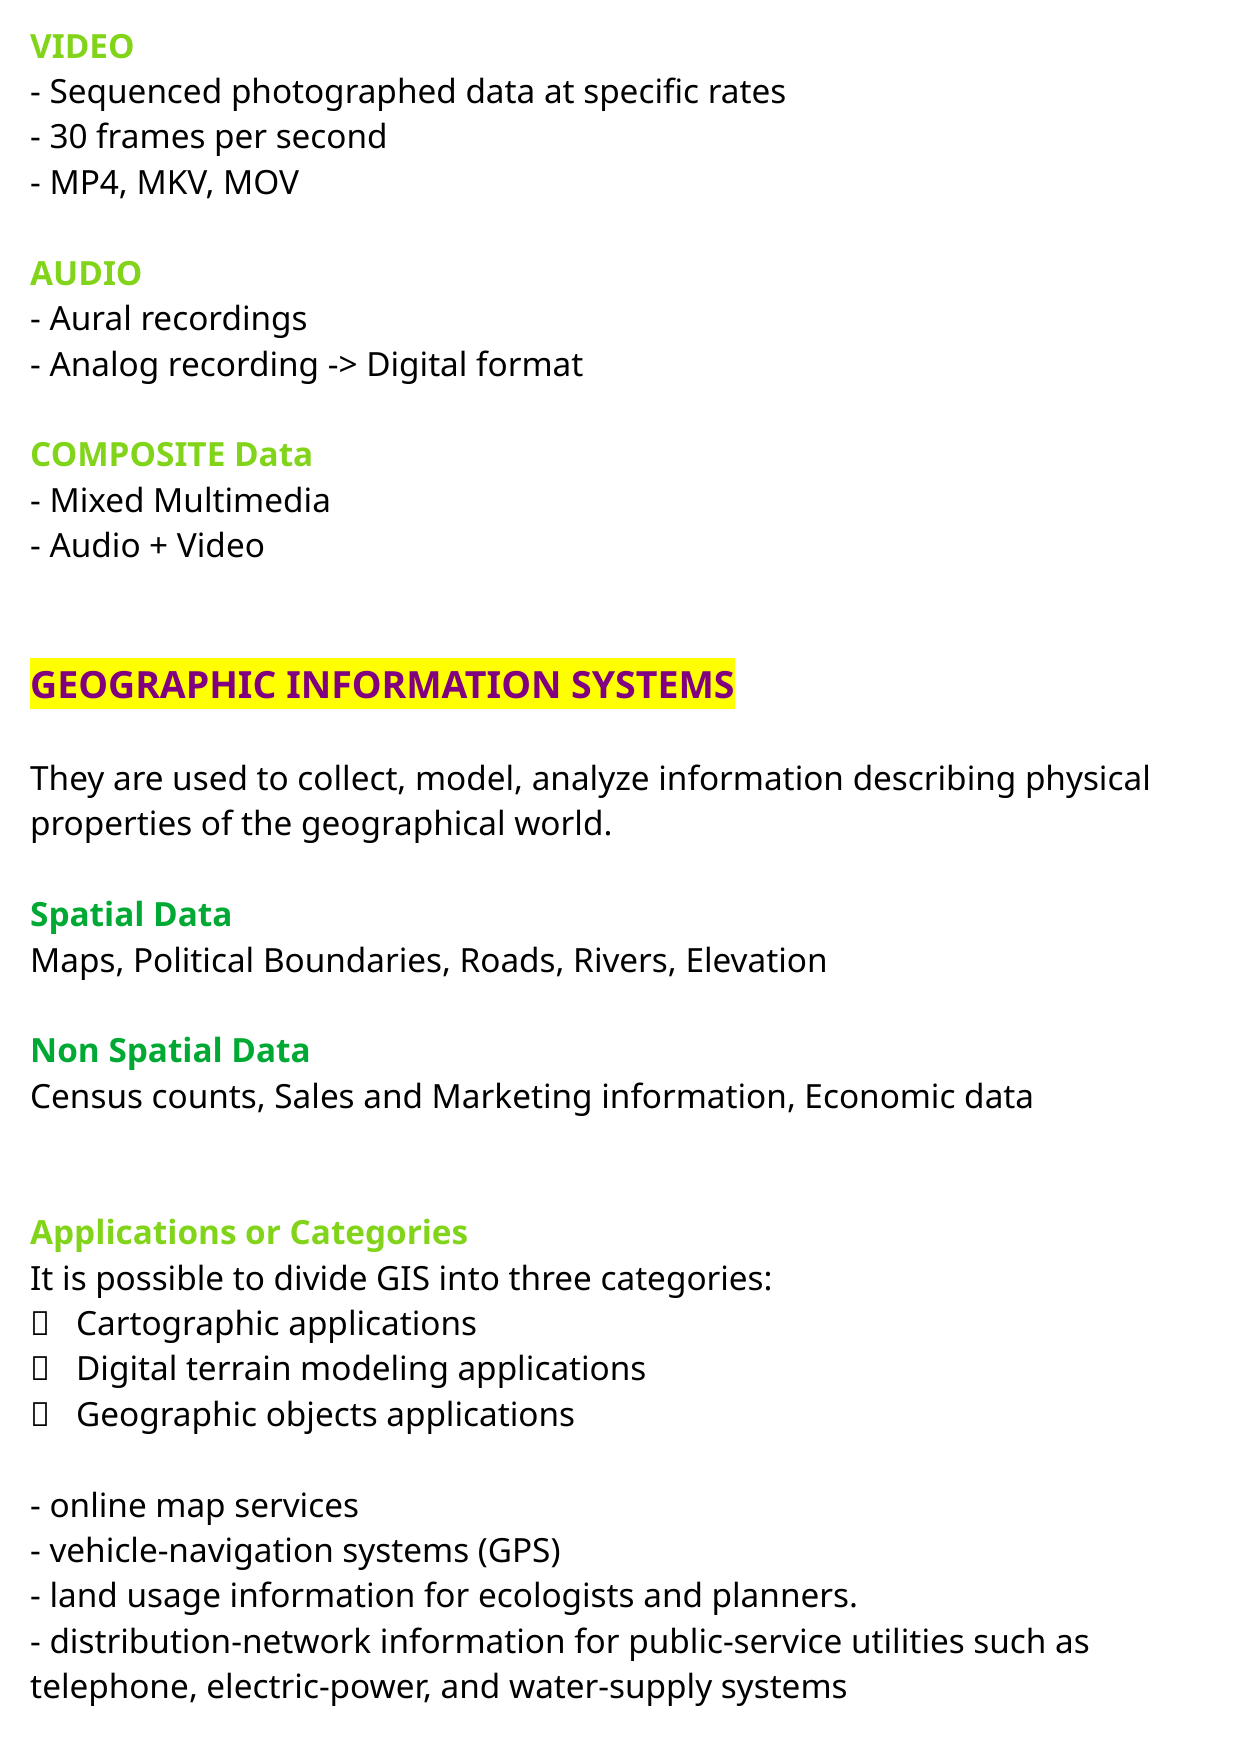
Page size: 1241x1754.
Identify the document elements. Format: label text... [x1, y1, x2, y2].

subtitle - Mixed Multimedia [30, 477, 1211, 522]
subtitle Census counts, Sales and Marketing information, Economic data [30, 1073, 1211, 1118]
subtitle VIDEO [30, 22, 1211, 68]
subtitle - land usage information for ecologists and planners. [30, 1572, 1211, 1618]
subtitle - online map services [30, 1481, 1211, 1527]
subtitle It is possible to divide GIS into three categories: [30, 1254, 1211, 1300]
subtitle Maps, Political Boundaries, Roads, Rivers, Elevation [30, 936, 1211, 982]
subtitle - vehicle-navigation systems (GPS) [30, 1527, 1211, 1572]
subtitle  Digital terrain modeling applications [30, 1345, 1211, 1391]
subtitle - Analog recording -> Digital format [30, 340, 1211, 386]
subtitle Applications or Categories [30, 1209, 1211, 1254]
subtitle Spatial Data [30, 891, 1211, 936]
subtitle COMPOSITE Data [30, 431, 1211, 477]
subtitle GEOGRAPHIC INFORMATION SYSTEMS [30, 658, 1211, 709]
subtitle Non Spatial Data [30, 1027, 1211, 1073]
subtitle - Aural recordings [30, 295, 1211, 340]
subtitle - Sequenced photographed data at specific rates [30, 68, 1211, 113]
subtitle  Geographic objects applications [30, 1391, 1211, 1436]
subtitle AUDIO [30, 249, 1211, 295]
subtitle They are used to collect, model, analyze information describing physical properties of the geographical world. [30, 755, 1211, 846]
subtitle - distribution-network information for public-service utilities such as telephone, electric-power, and water-supply systems [30, 1618, 1211, 1708]
subtitle  Cartographic applications [30, 1300, 1211, 1345]
subtitle - Audio + Video [30, 522, 1211, 567]
subtitle - MP4, MKV, MOV [30, 159, 1211, 204]
subtitle - 30 frames per second [30, 113, 1211, 159]
